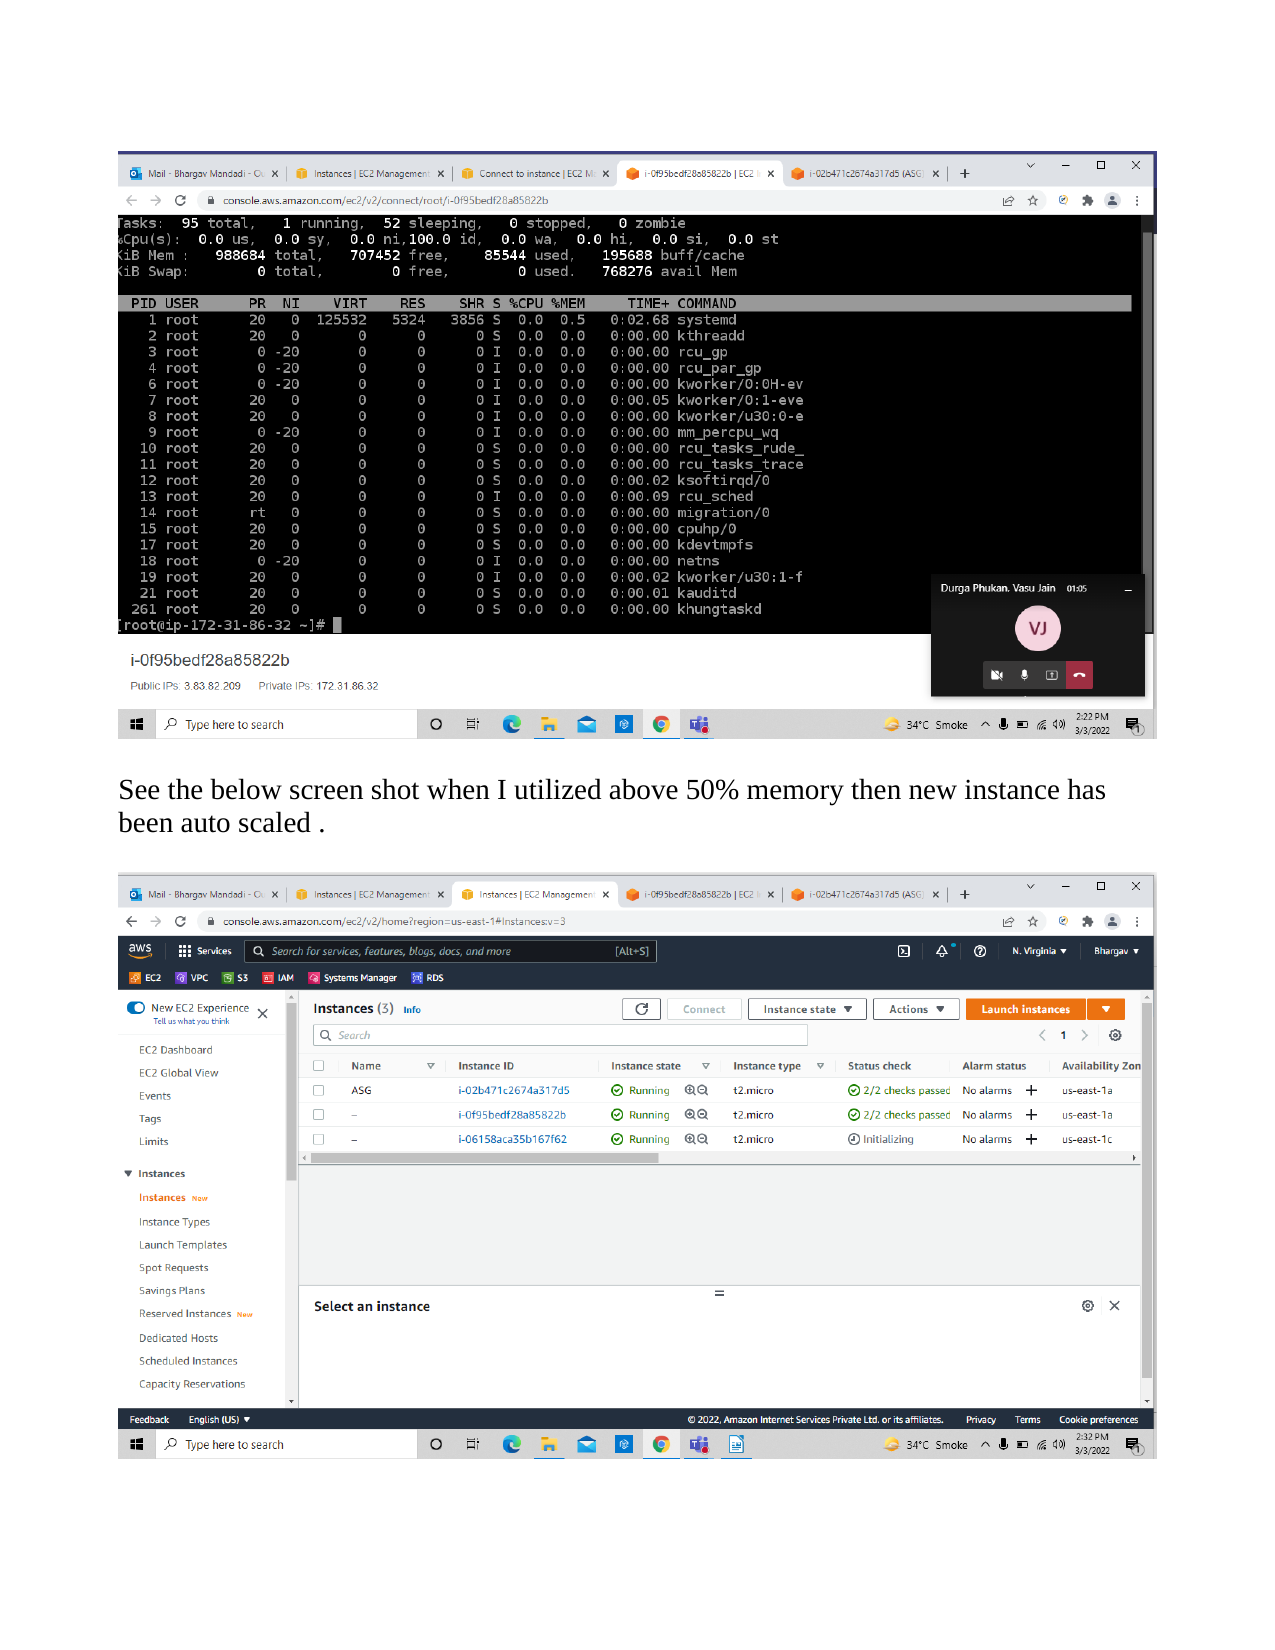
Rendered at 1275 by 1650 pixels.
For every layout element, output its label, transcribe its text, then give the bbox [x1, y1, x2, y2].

picture [118, 872, 1157, 1459]
picture [118, 151, 1157, 739]
text See the below screen shot when I utilized above 50% memory then new instance has been auto scaled . [118, 772, 1157, 839]
